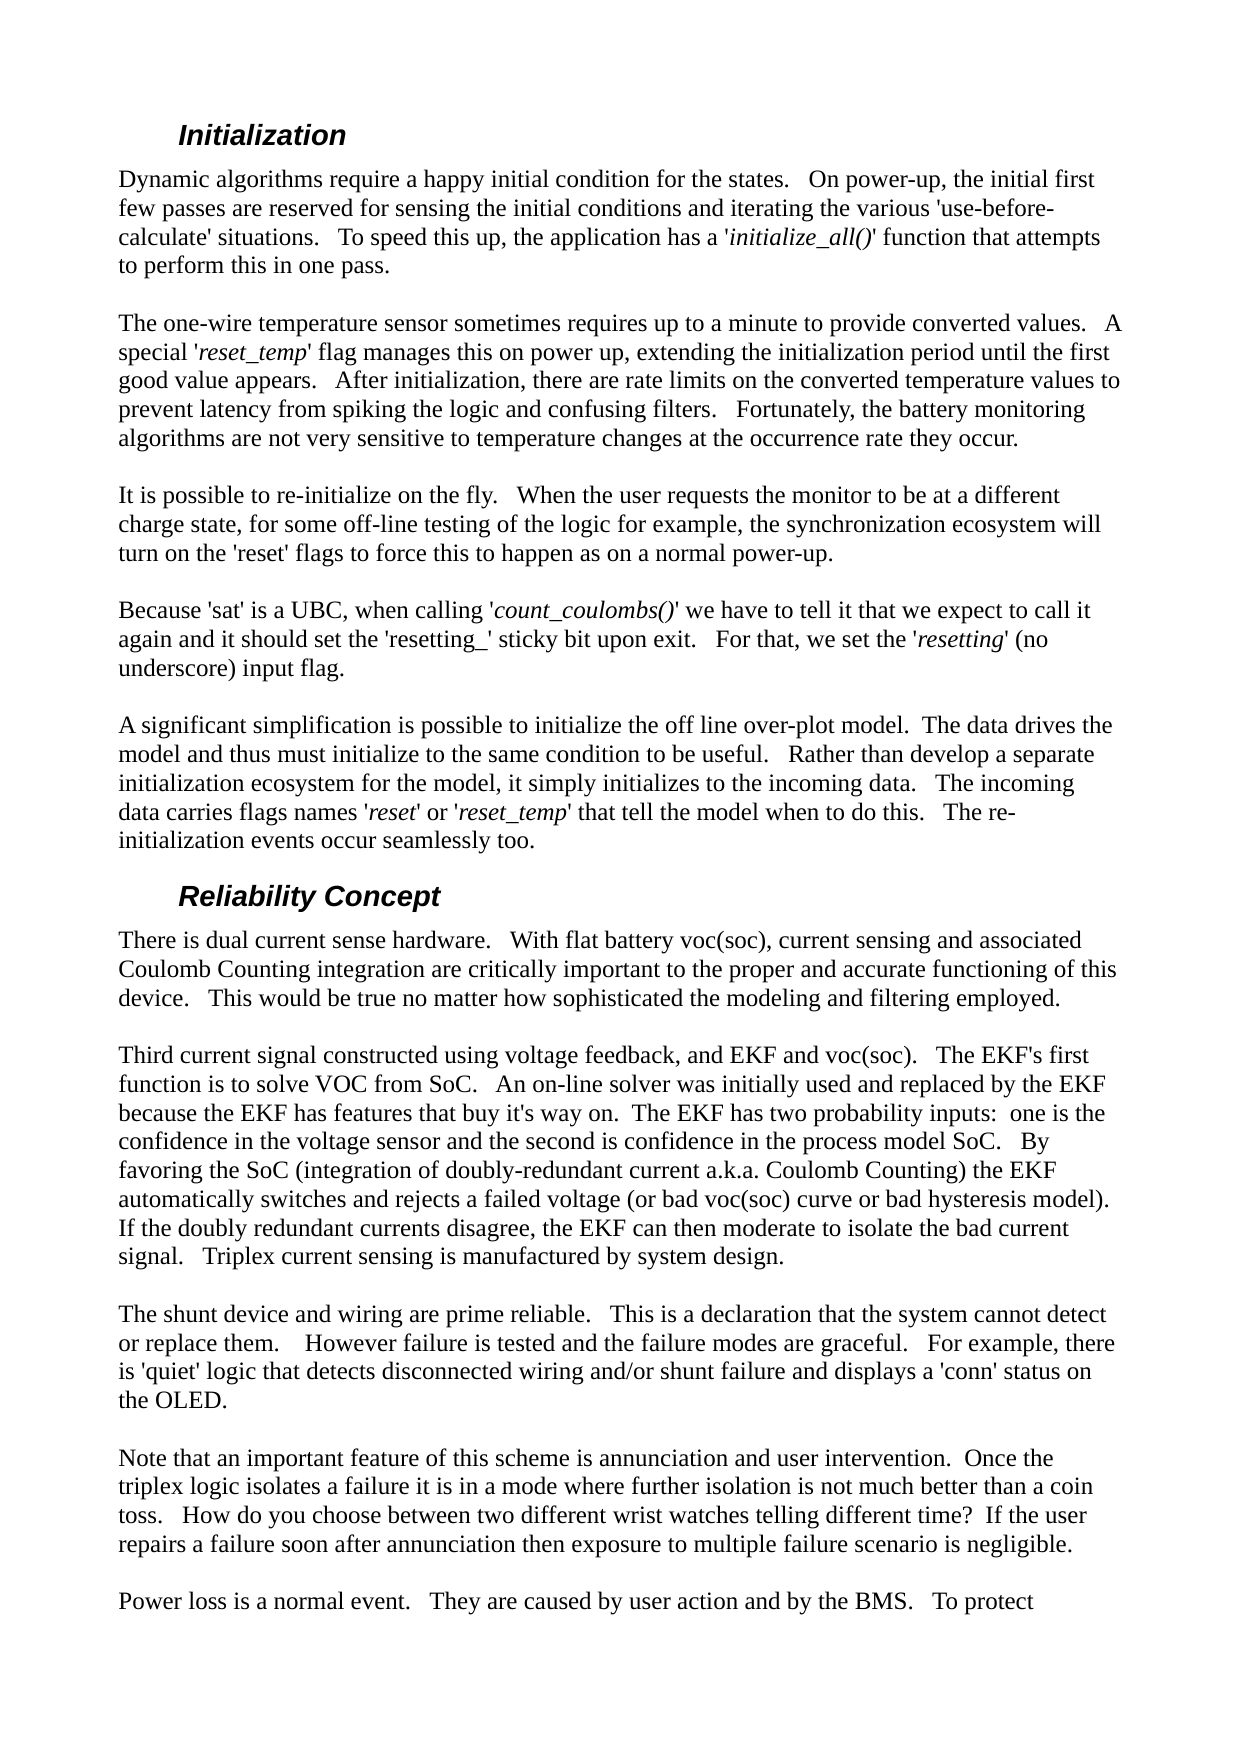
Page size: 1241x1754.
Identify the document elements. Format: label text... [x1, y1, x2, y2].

text Power loss is a normal event. They are caused by user action and by the BMS. To protect [118, 1586, 1122, 1615]
text Note that an important feature of this scheme is annunciation and user intervention. Once the triplex logic isolates a failure it is in a mode where further isolation is not much better than a coin toss. How do you choose between two different wrist watches telling different time? If the user repairs a failure soon after annunciation then exposure to multiple failure scenario is negligible. [118, 1443, 1122, 1558]
text The one-wire temperature sensor sometimes requires up to a minute to provide converted values. A special 'reset_temp' flag manages this on power up, extending the initialization period until the first good value appears. After initialization, there are rate limits on the converted temperature values to prevent latency from spiking the logic and confusing filters. Fortunately, the battery monitoring algorithms are not very sensitive to temperature changes at the occurrence rate they occur. [118, 308, 1122, 452]
text Dynamic algorithms require a happy initial condition for the states. On power-up, the initial first few passes are reserved for sensing the initial conditions and iterating the various 'use-before-calculate' situations. To speed this up, the application has a 'initialize_all()' function that attempts to perform this in one pass. [118, 164, 1122, 279]
text There is dual current sense hardware. With flat battery voc(soc), current sensing and associated Coulomb Counting integration are critically important to the proper and accurate functioning of this device. This would be true no matter how sophisticated the modeling and filtering employed. [118, 925, 1122, 1011]
text Because 'sat' is a UBC, when calling 'count_coulombs()' we have to tell it that we expect to call it again and it should set the 'resetting_' sticky bit upon exit. For that, we set the 'resetting' (no underscore) input flag. [118, 595, 1122, 682]
text It is possible to re-initialize on the fly. When the user requests the monitor to be at a different charge state, for some off-line testing of the logic for example, the synchronization ecosystem will turn on the 'reset' flags to force this to happen as on a normal power-up. [118, 480, 1122, 567]
subtitle Initialization [118, 118, 1122, 152]
subtitle Reliability Concept [118, 879, 1122, 913]
text The shunt device and wiring are prime reliable. This is a declaration that the system cannot detect or replace them. However failure is tested and the failure modes are graceful. For example, there is 'quiet' logic that detects disconnected wiring and/or shunt failure and displays a 'conn' status on the OLED. [118, 1299, 1122, 1414]
text Third current signal constructed using voltage feedback, and EKF and voc(soc). The EKF's first function is to solve VOC from SoC. An on-line solver was initially used and replaced by the EKF because the EKF has features that buy it's way on. The EKF has two probability inputs: one is the confidence in the voltage sensor and the second is confidence in the process model SoC. By favoring the SoC (integration of doubly-redundant current a.k.a. Coulomb Counting) the EKF automatically switches and rejects a failed voltage (or bad voc(soc) curve or bad hysteresis model). If the doubly redundant currents disagree, the EKF can then moderate to isolate the bad current signal. Triplex current sensing is manufactured by system design. [118, 1040, 1122, 1270]
text A significant simplification is possible to initialize the off line over-plot model. The data drives the model and thus must initialize to the same condition to be useful. Rather than develop a separate initialization ecosystem for the model, it simply initializes to the incoming data. The incoming data carries flags names 'reset' or 'reset_temp' that tell the model when to do this. The re-initialization events occur seamlessly too. [118, 710, 1122, 854]
